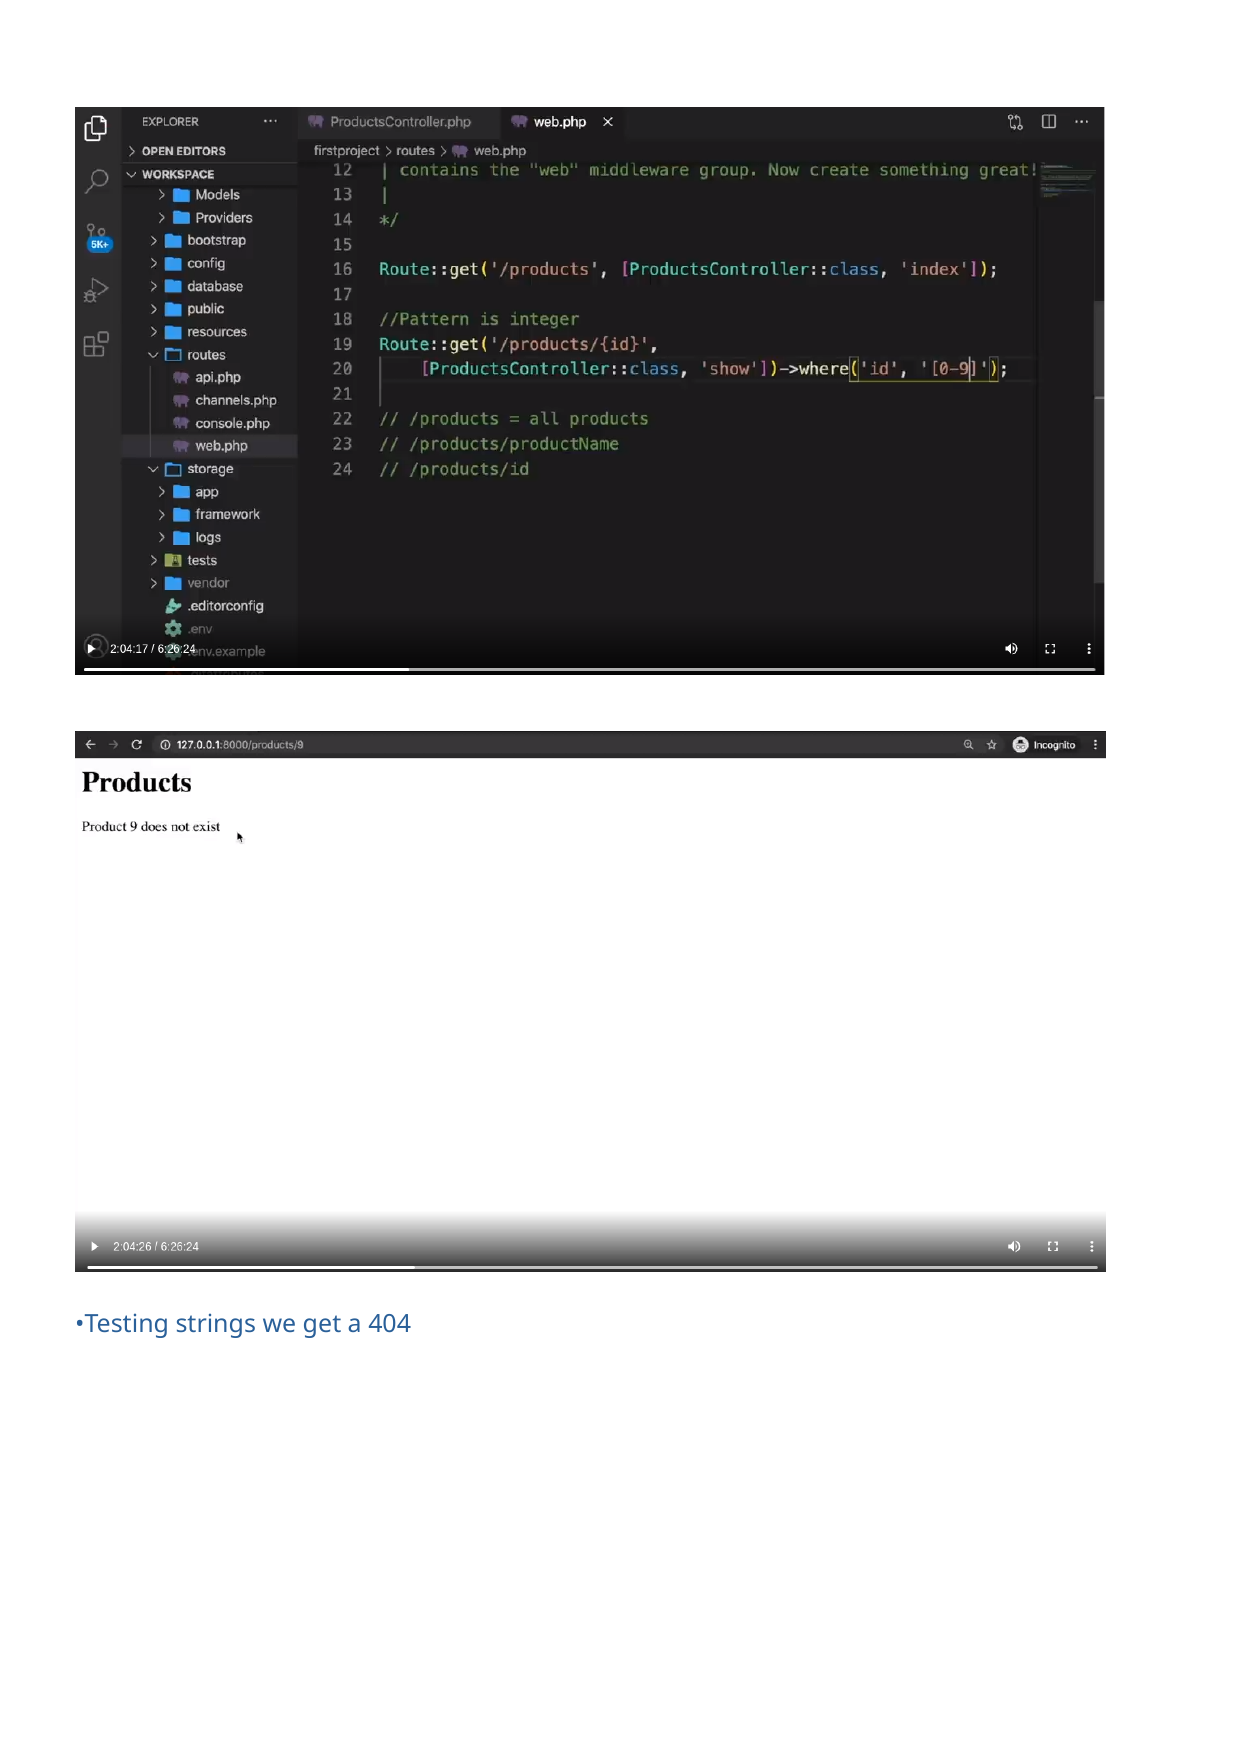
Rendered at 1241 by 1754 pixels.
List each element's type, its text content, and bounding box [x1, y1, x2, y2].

picture [75, 731, 1106, 1272]
text •Testing strings we get a 404 [75, 1306, 1165, 1340]
picture [75, 107, 1105, 675]
